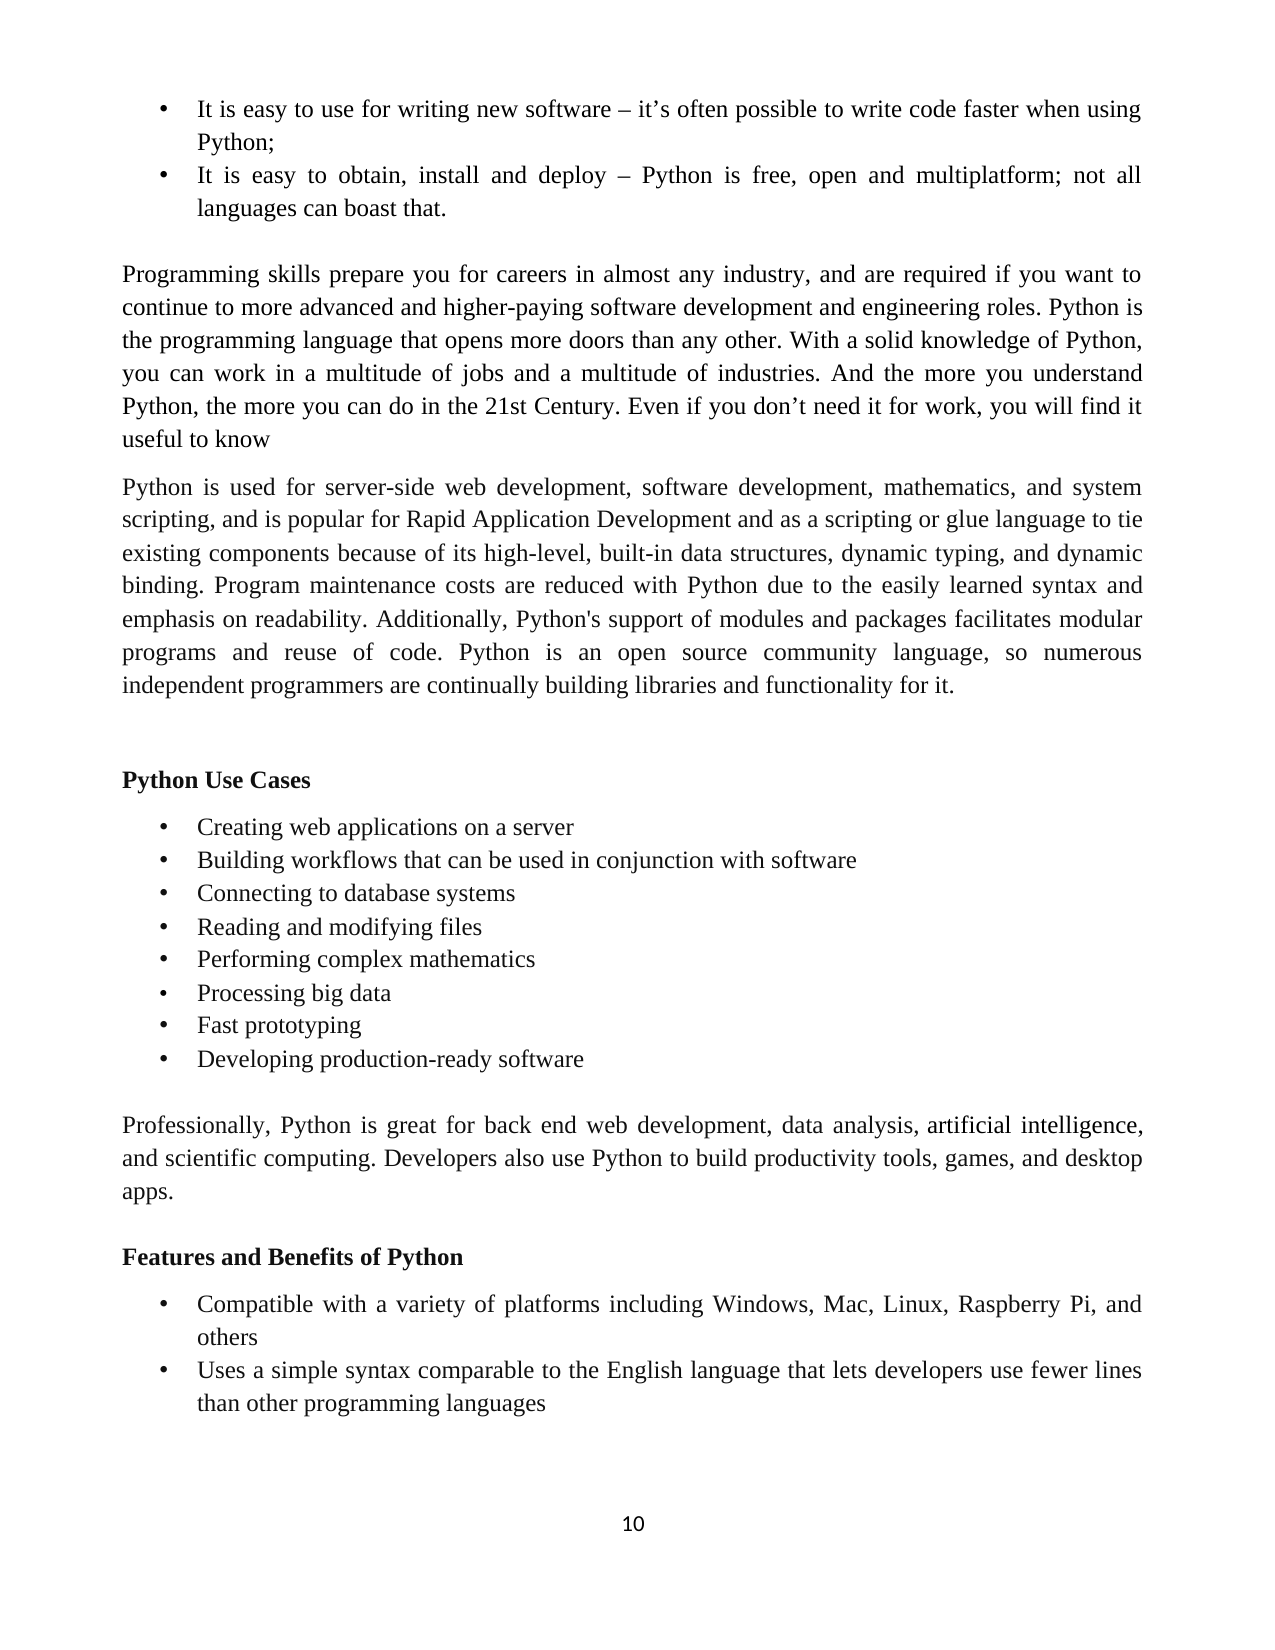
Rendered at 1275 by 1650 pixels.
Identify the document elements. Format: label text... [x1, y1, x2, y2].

list Reading and modifying files [159, 912, 1144, 940]
text Python is used for server-side web development, software development, mathematics, and system scripting, and is popular for Rapid Application Development and as a scripting or glue language to tie existing components because of its high-level, built-in data structures, dynamic typing, and dynamic binding. Program maintenance costs are reduced with Python due to the easily learned syntax and emphasis on readability. Additionally, Python's support of modules and packages facilitates modular programs and reuse of code. Python is an open source community language, so numerous independent programmers are continually building libraries and functionality for it. [122, 472, 1144, 698]
list Uses a simple syntax comparable to the English language that lets developers use fewer lines than other programming languages [159, 1355, 1144, 1417]
list It is easy to obtain, install and deploy – Python is free, open and multiplatform; not all languages can boast that. [159, 160, 1144, 222]
list Developing production-ready software [159, 1044, 1144, 1072]
text Programming skills prepare you for careers in almost any industry, and are required if you want to continue to more advanced and higher-paying software development and engineering roles. Python is the programming language that opens more doors than any other. With a solid knowledge of Python, you can work in a multitude of jobs and a multitude of industries. And the more you understand Python, the more you can do in the 21st Century. Even if you don’t need it for work, you will find it useful to know [122, 259, 1144, 453]
list Compatible with a variety of platforms including Windows, Mac, Linux, Raspberry Pi, and others [159, 1289, 1144, 1351]
list It is easy to use for writing new software – it’s often possible to write code faster when using Python; [159, 94, 1144, 156]
list Connecting to database systems [159, 878, 1144, 907]
text Python Use Cases [122, 765, 1144, 794]
list Performing complex mathematics [159, 944, 1144, 973]
list Processing big data [159, 978, 1144, 1006]
list Fast prototyping [159, 1011, 1144, 1039]
list Building workflows that can be used in conjunction with software [159, 846, 1144, 874]
list Creating web applications on a server [159, 812, 1144, 841]
text Professionally, Python is great for back end web development, data analysis, artificial intelligence, and scientific computing. Developers also use Python to build productivity tools, games, and desktop apps. Features and Benefits of Python [122, 1077, 1144, 1271]
